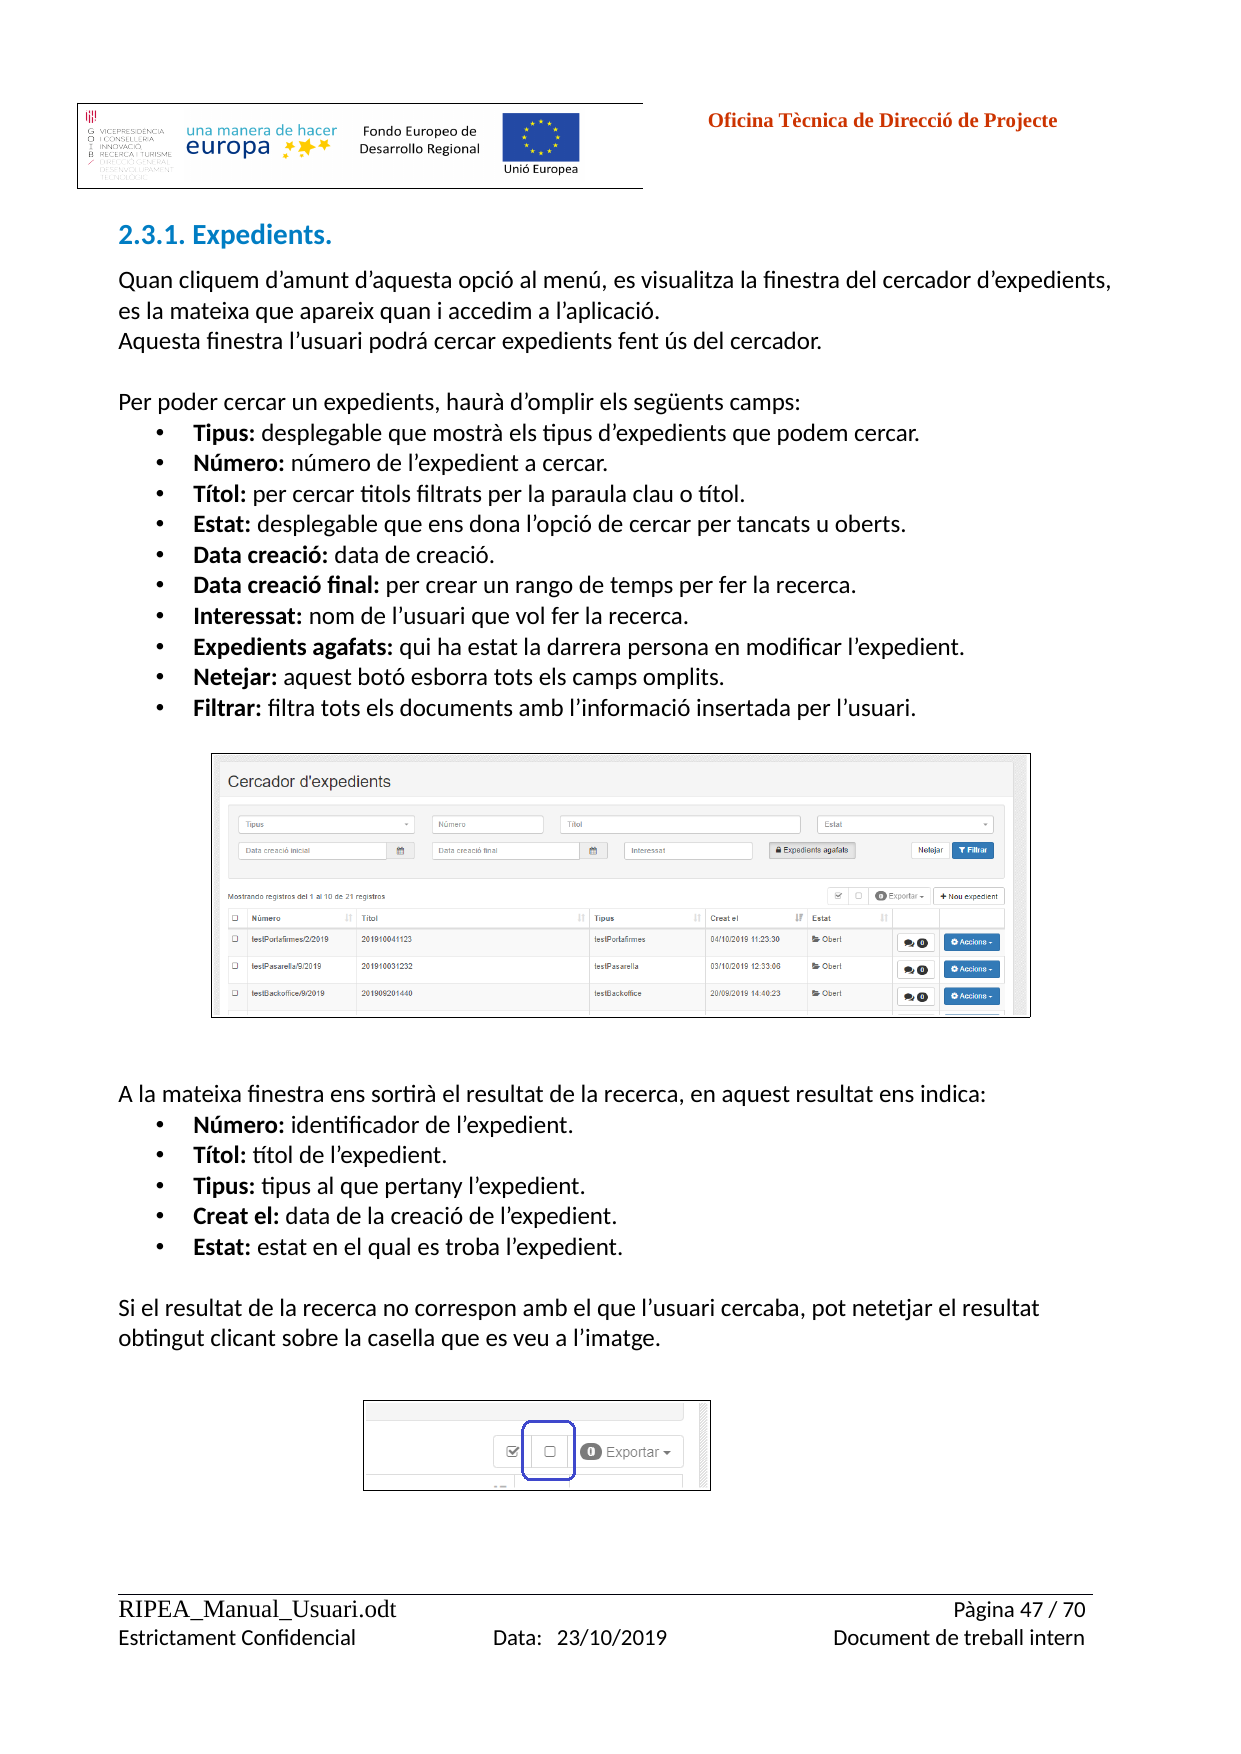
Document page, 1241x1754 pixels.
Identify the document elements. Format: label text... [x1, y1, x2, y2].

list Número: identificador de l’expedient. [156, 1109, 1122, 1139]
text Per poder cercar un expedients, haurà d’omplir els següents camps: [118, 387, 1122, 417]
list Expedients agafats: qui ha estat la darrera persona en modificar l’expedient. [156, 631, 1122, 661]
picture [366, 1403, 708, 1488]
picture [184, 108, 585, 182]
picture [82, 108, 178, 182]
list Tipus: desplegable que mostrà els tipus d’expedients que podem cercar. [156, 417, 1122, 448]
picture [213, 755, 1027, 1015]
list Netejar: aquest botó esborra tots els camps omplits. [156, 661, 1122, 692]
list Data creació: data de creació. [156, 539, 1122, 570]
list Estat: estat en el qual es troba l’expedient. [156, 1231, 1122, 1261]
list Creat el: data de la creació de l’expedient. [156, 1200, 1122, 1231]
list Tipus: tipus al que pertany l’expedient. [156, 1170, 1122, 1200]
text A la mateixa finestra ens sortirà el resultat de la recerca, en aquest resultat ens indica: [118, 1078, 1122, 1109]
list Títol: títol de l’expedient. [156, 1139, 1122, 1170]
list Filtrar: filtra tots els documents amb l’informació insertada per l’usuari. [156, 692, 1122, 722]
list Interessat: nom de l’usuari que vol fer la recerca. [156, 600, 1122, 631]
subtitle 2.3.1. Expedients. [118, 216, 1122, 252]
text Aquesta finestra l’usuari podrá cercar expedients fent ús del cercador. [118, 326, 1122, 356]
list Estat: desplegable que ens dona l’opció de cercar per tancats u oberts. [156, 509, 1122, 539]
list Número: número de l’expedient a cercar. [156, 448, 1122, 478]
list Títol: per cercar titols filtrats per la paraula clau o títol. [156, 478, 1122, 509]
text Si el resultat de la recerca no correspon amb el que l’usuari cercaba, pot netetjar el resultat obtingut clicant sobre la casella que es veu a l’imatge. [118, 1292, 1122, 1353]
text Quan cliquem d’amunt d’aquesta opció al menú, es visualitza la finestra del cercador d’expedients, es la mateixa que apareix quan i accedim a l’aplicació. [118, 264, 1122, 326]
list Data creació final: per crear un rango de temps per fer la recerca. [156, 570, 1122, 600]
